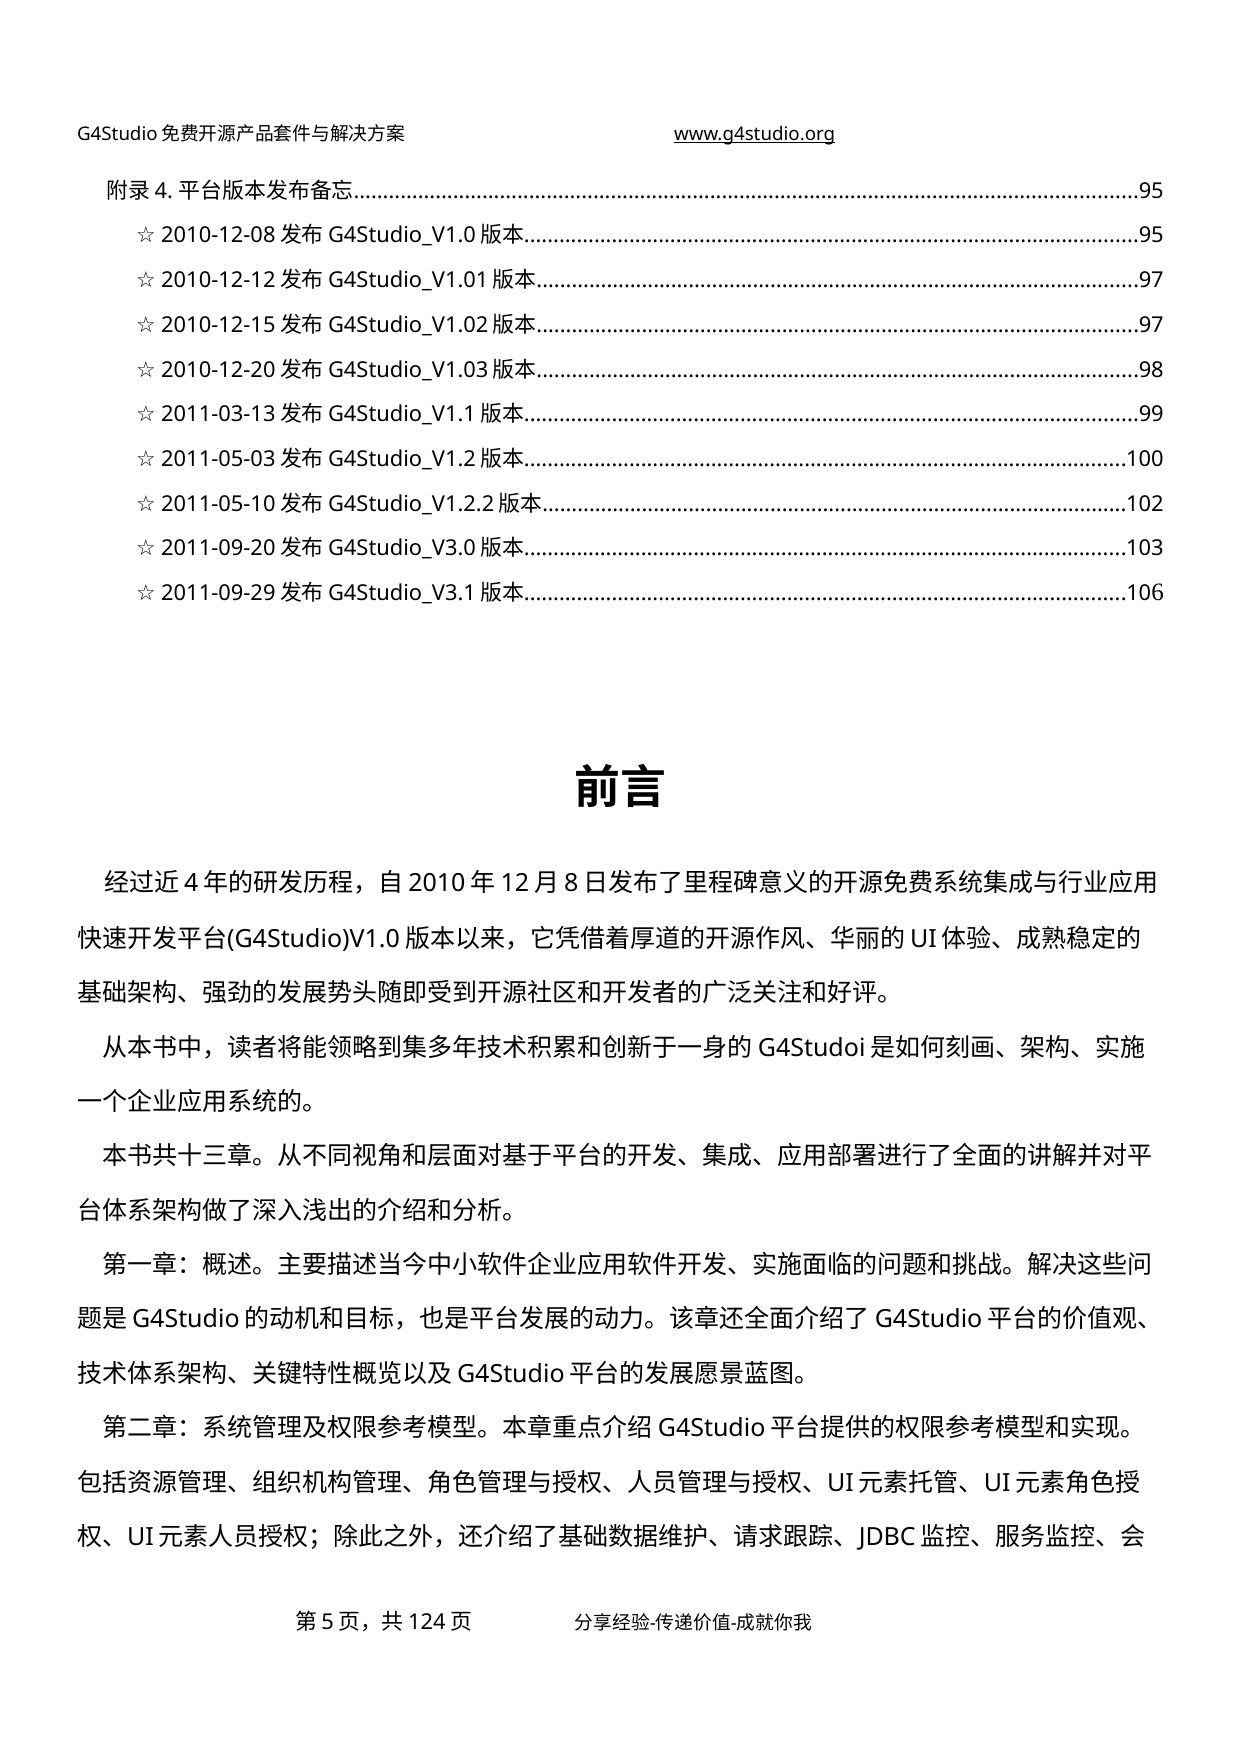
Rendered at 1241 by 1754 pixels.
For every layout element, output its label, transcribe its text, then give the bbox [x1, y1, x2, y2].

text ☆ 2010-12-15发布G4Studio_V1.02版本 97 [136, 309, 1163, 339]
text 经过近4年的研发历程，自2010年12月8日发布了里程碑意义的开源免费系统集成与行业应用快速开发平台(G4Studio)V1.0版本以来，它凭借着厚道的开源作风、华丽的UI体验、成熟稳定的基础架构、强劲的发展势头随即受到开源社区和开发者的广泛关注和好评。 从本书中，读者将能领略到集多年技术积累和创新于一身的G4Studoi是如何刻画、架构、实施一个企业应用系统的。 本书共十三章。从不同视角和层面对基于平台的开发、集成、应用部署进行了全面的讲解并对平台体系架构做了深入浅出的介绍和分析。 第一章：概述。主要描述当今中小软件企业应用软件开发、实施面临的问题和挑战。解决这些问题是G4Studio的动机和目标，也是平台发展的动力。该章还全面介绍了G4Studio平台的价值观、技术体系架构、关键特性概览以及G4Studio平台的发展愿景蓝图。 第二章：系统管理及权限参考模型。本章重点介绍G4Studio平台提供的权限参考模型和实现。包括资源管理、组织机构管理、角色管理与授权、人员管理与授权、UI元素托管、UI元素角色授权、UI元素人员授权；除此之外，还介绍了基础数据维护、请求跟踪、JDBC监控、服务监控、会话监控、服务器运行状态监控等系统管理功能。 第三章：通用业务参考实现。本章介绍GStudio平台针对行业应用系统抽取的一些通用业务功能模块的实现，包括：Portlet门户、新闻发布、站内短信等功能模块。 第四章：基础类库。本章介绍了支撑G4Studio平台上层建筑的底层基础类库，包括G4核心数据结构、模板引擎、JSON处理器、XML处理器、Properties处理器、序列号发生器、常用工具类库等。并给出了一些关键API使用范例。 第五章：平台辅助开发插件。本章介绍了与Eclipse IDE无缝集成的G4Studio平台辅助开发插件。包括新建工程向导、基于可定制模板的向导式代码生成、UI辅助设计、G4Server集成、工作流流程设计器等辅助开发功能。 第六章：服务器端开发。本章重点介绍了G4Studio平台对各种企业核心计算任务诸如数据源、持久化、事务、缓存、调度、安全、审计、工作流等提供的支持和解决方案。 第七章：富浏览器端开发。本章介绍了G4Studio平台以浏览器作为富客户端界面展示层使用到的一些技术和开发方法。详细讲解了ExtJS UI库，G4UI自定义JSP标签库和其它诸如报表、图表、Applet、Active控件等界面展示层开发技术。 第八章：门户网站配置与开发。G4Studio平台不但提供了行业应用系统的开发而且也对传统的Web门户网站提供了支持。本章专门介绍了如何使用G4Studio平台封装建站组件和预设网站模块快速的配置和开发出一个传统Web门户网站。 第九章：富桌面客户端开发。本章介绍了G4Studio平台客户端双兼容架构的另外一种界面展示技术：基于SWT/JFace图形库和EclipseRCP机制的富桌面客户端的相关技术原理和开发方法。 第十章：标准范例系统解读。平台提供了丰富的实例，通过这些例子，大家可以快速的上手开发和应用，同时也是日常开发中最好的参考和学习的资源。 第十一章：综合案例实战。本章以一个药店零售管理信息系统作为一个虚拟的应用场景。演示了如何使用G4Studio平台进行建模、开发和部署以及运维监控的完整过程。 第十二章：相关专题报告。本章以离散的专题形式对G4Studio平台研发过程中的一些核心关键技术课题以及JavaEE生态圈的各种高级话题进行讨论和分享。旨在帮助大家更深入的了解G4Studio平台系统架构以及更好的更优雅的将其应用在各种复杂的JavaEE企业计算环境中。 本书最后的附录中给出了一些非常实用的文档。其中包括：系统规划建议及编码规范、常见问答(FAQ)、日常开发手记等。 本书面向的主要读者是广大的G4Studio平台用户群以及企业应用系统架构师、CIO、CTO、软件开发相关技术人员。当然，本书对计算机科学与技术相关专业的同学以及计算机软件技术爱好者也有一定帮助和参考价值，因为本书包含了理论与实践的完美结合。 G4Studio是一个生命力及其旺盛的平台，在广大用户群的支持和帮助下在不断的成长和完善。随着平台的改进和新版本的发布，本书内容也会随之调整。您可以通过如下的《G4Studio技术白皮书》下载/更新永久有效中转链接来获取本书的实时最新版本。(点此更新) 由于作者时间精力以及水平有限，书中内容和观点错漏之处在所难免，恳请读者见谅。如果您对本书或G4Studio平台有什么意见和建议请到本书互动交流贴跟帖留言，我将第一时间和大家在线交流与解答。(点此访问本书互动交流贴) [77, 861, 1163, 1553]
text ☆ 2010-12-20发布G4Studio_V1.03版本 98 [136, 353, 1163, 383]
subtitle 前言 [77, 754, 1163, 817]
text ☆ 2010-12-12发布G4Studio_V1.01版本 97 [136, 264, 1163, 294]
text ☆ 2011-05-03发布G4Studio_V1.2版本 100 [136, 443, 1163, 473]
text ☆ 2011-09-29发布G4Studio_V3.1版本 106 [136, 577, 1163, 607]
text 附录4. 平台版本发布备忘 95 [106, 175, 1163, 204]
text ☆ 2010-12-08发布G4Studio_V1.0版本 95 [136, 219, 1163, 249]
text ☆ 2011-09-20发布G4Studio_V3.0版本 103 [136, 532, 1163, 562]
text ☆ 2011-03-13发布G4Studio_V1.1版本 99 [136, 398, 1163, 428]
text ☆ 2011-05-10发布G4Studio_V1.2.2版本 102 [136, 488, 1163, 517]
